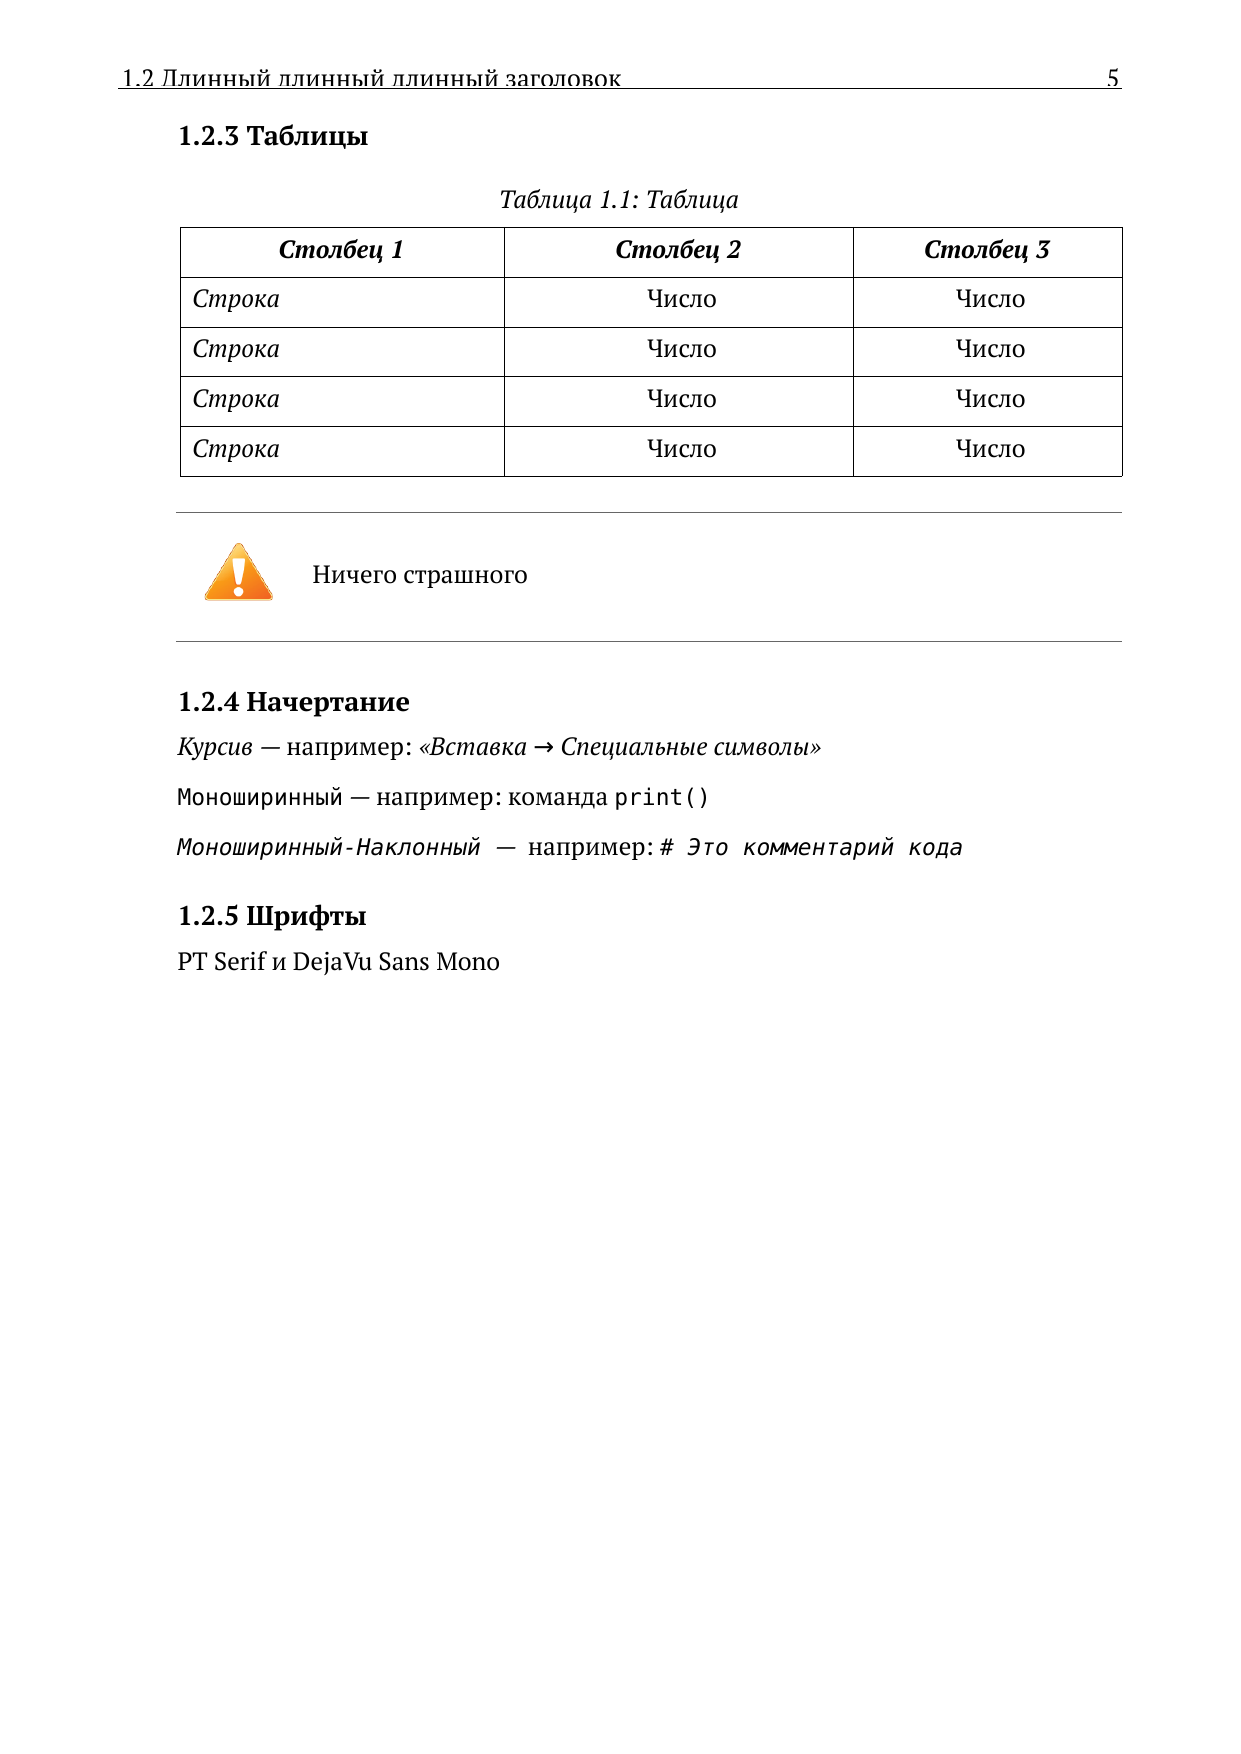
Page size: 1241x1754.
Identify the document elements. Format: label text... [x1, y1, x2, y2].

text Таблица 1.1: Таблица [118, 183, 1122, 215]
text Моноширинный-Наклонный — например: # Это комментарий кода [177, 830, 1122, 863]
title Шрифты [177, 898, 1122, 933]
table_cell Число [505, 377, 853, 426]
table_header Столбец 1 [181, 228, 504, 277]
picture [193, 529, 283, 619]
table_header Столбец 3 [854, 228, 1122, 277]
table_cell Число [854, 377, 1122, 426]
text Курсив — например: «Вставка → Специальные символы» [177, 730, 1122, 763]
table_header Ничего страшного [301, 513, 1122, 641]
table_cell Строка [181, 328, 504, 376]
table_cell Число [854, 278, 1122, 327]
table_cell Строка [181, 427, 504, 476]
table_cell Число [505, 278, 853, 327]
title Начертание [177, 683, 1122, 718]
table_cell Число [505, 328, 853, 376]
table_cell Строка [181, 278, 504, 327]
table_cell Число [505, 427, 853, 476]
table_cell Число [854, 427, 1122, 476]
table_header [176, 513, 301, 641]
title Таблицы [177, 118, 1122, 153]
table_cell Число [854, 328, 1122, 376]
table_cell Строка [181, 377, 504, 426]
text PT Serif и DejaVu Sans Mono [177, 945, 1122, 977]
text Моноширинный — например: команда print() [177, 780, 1122, 813]
table_header Столбец 2 [505, 228, 853, 277]
